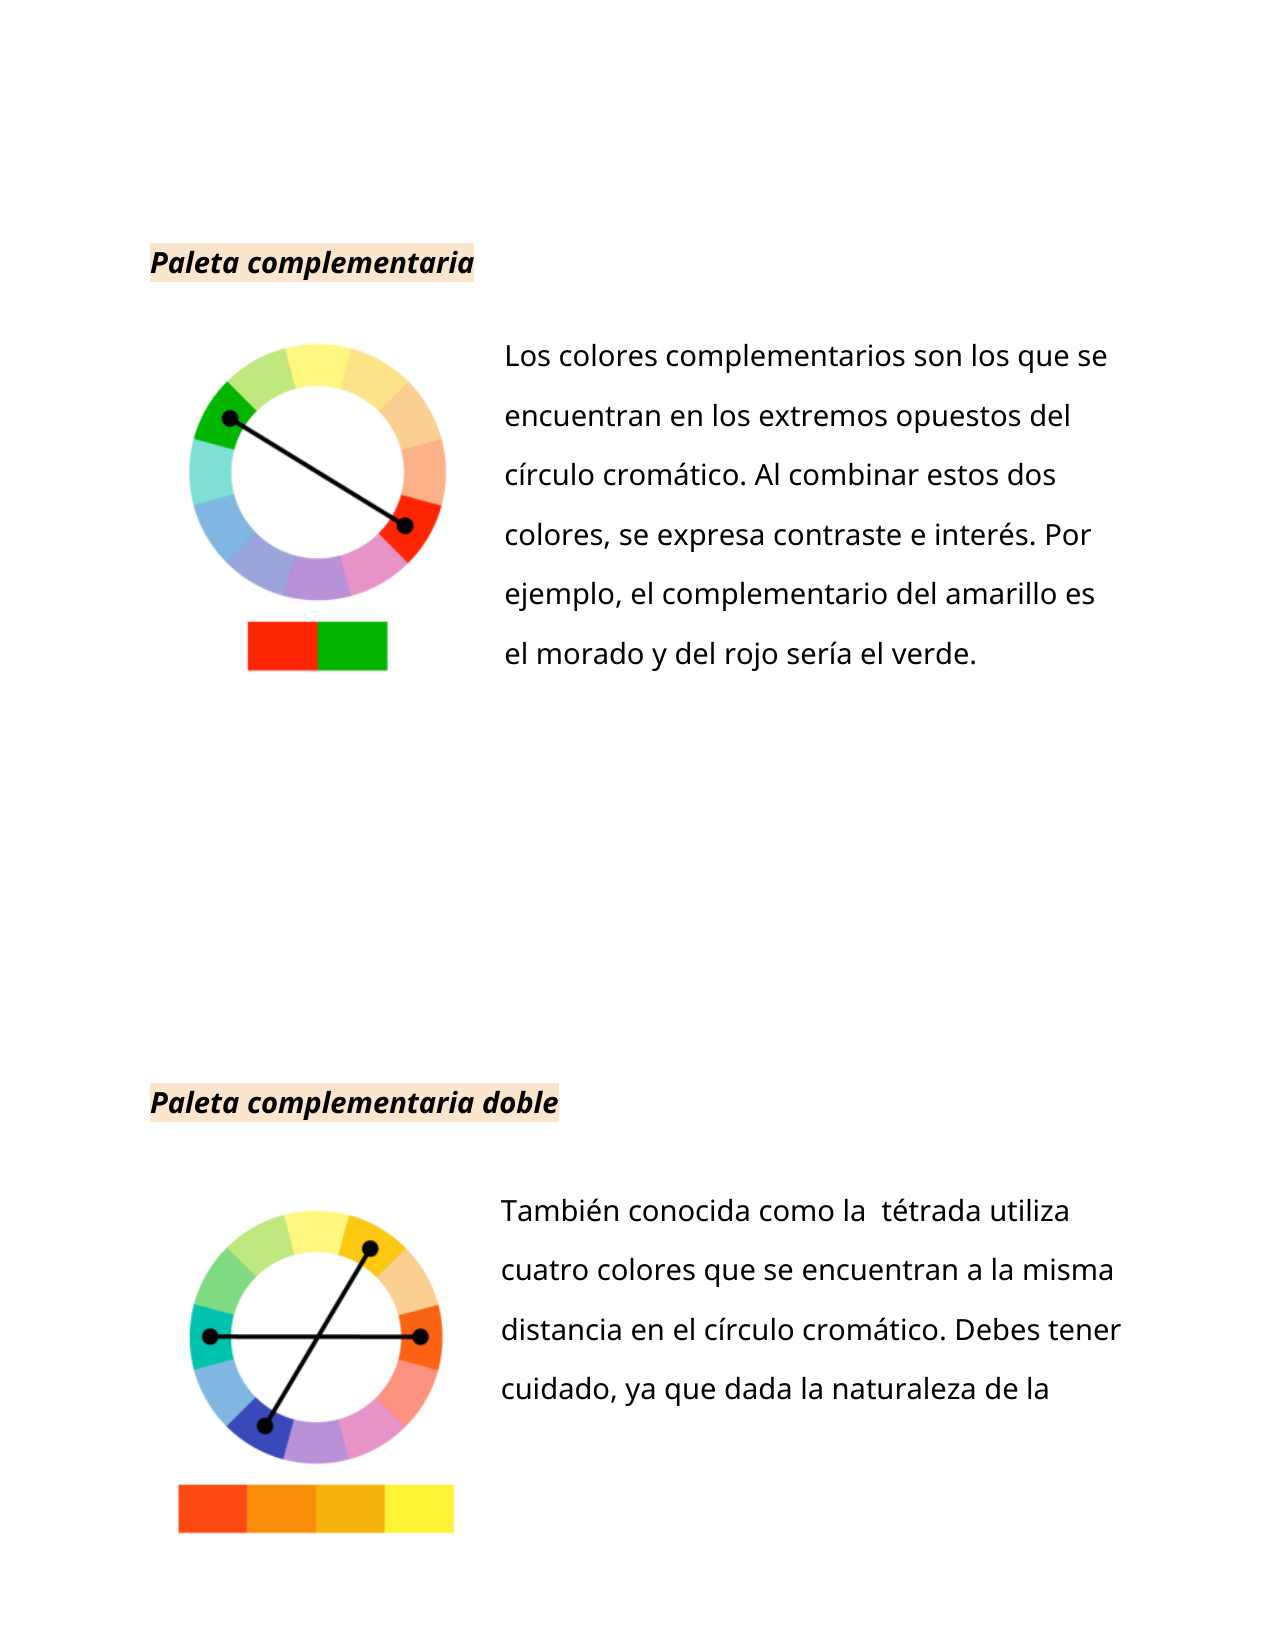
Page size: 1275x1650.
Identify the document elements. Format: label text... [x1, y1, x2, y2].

text Los colores complementarios son los que se encuentran en los extremos opuestos del círculo cromático. Al combinar estos dos colores, se expresa contraste e interés. Por ejemplo, el complementario del amarillo es el morado y del rojo sería el verde. [486, 336, 1125, 673]
subtitle Paleta complementaria doble [559, 1083, 1125, 1122]
picture [150, 1185, 482, 1560]
text También conocida como la tétrada utiliza cuatro colores que se encuentran a la misma distancia en el círculo cromático. Debes tener cuidado, ya que dada la naturaleza de la [482, 1190, 1125, 1408]
picture [149, 317, 486, 698]
subtitle Paleta complementaria [474, 243, 1125, 282]
